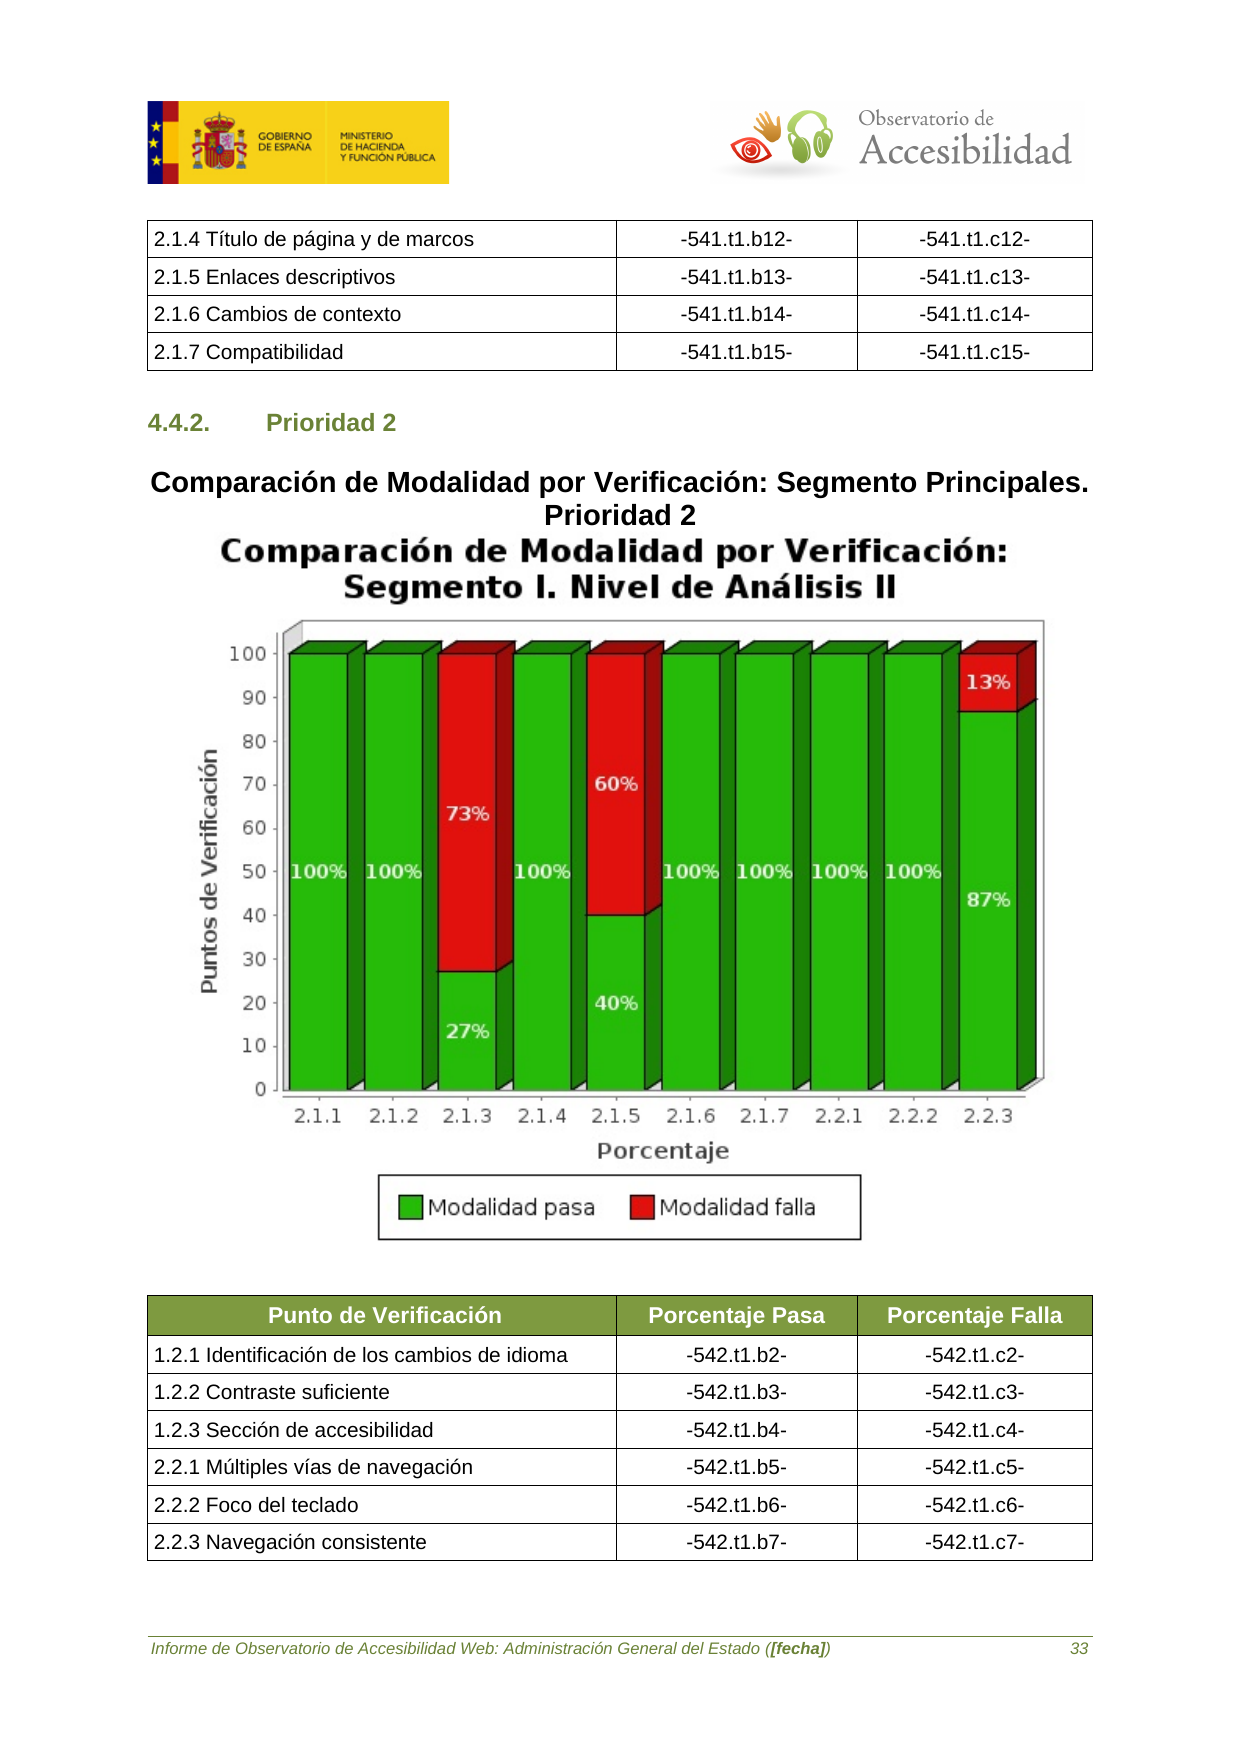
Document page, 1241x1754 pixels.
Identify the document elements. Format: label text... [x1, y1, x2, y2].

table_cell -542.t1.b3- [617, 1374, 857, 1410]
text Comparación de Modalidad por Verificación: Segmento Principales. Prioridad 2 [148, 465, 1092, 532]
table_cell 2.2.2 Foco del teclado [148, 1486, 616, 1523]
table_cell -541.t1.b12- [617, 221, 857, 257]
table_cell -542.t1.c3- [858, 1374, 1092, 1410]
table_cell -542.t1.c2- [858, 1336, 1092, 1373]
table_cell -541.t1.b14- [617, 296, 857, 332]
table_cell 2.1.6 Cambios de contexto [148, 296, 616, 332]
table_cell -542.t1.c4- [858, 1411, 1092, 1448]
table_cell 2.2.3 Navegación consistente [148, 1524, 616, 1560]
picture [147, 101, 450, 184]
table_cell -542.t1.c6- [858, 1486, 1092, 1523]
table_cell 2.1.7 Compatibilidad [148, 333, 616, 370]
table_cell 1.2.1 Identificación de los cambios de idioma [148, 1336, 616, 1373]
table_cell -542.t1.b6- [617, 1486, 857, 1523]
table_cell 1.2.3 Sección de accesibilidad [148, 1411, 616, 1448]
table_cell -542.t1.b7- [617, 1524, 857, 1560]
picture [178, 531, 1062, 1242]
table_cell -541.t1.b15- [617, 333, 857, 370]
table_cell -542.t1.b5- [617, 1449, 857, 1485]
table_cell 2.1.5 Enlaces descriptivos [148, 258, 616, 295]
table_cell -541.t1.c15- [858, 333, 1092, 370]
table_header Porcentaje Pasa [617, 1296, 857, 1335]
picture [710, 101, 1086, 184]
table_cell -542.t1.b4- [617, 1411, 857, 1448]
table_cell 1.2.2 Contraste suficiente [148, 1374, 616, 1410]
table_header Punto de Verificación [148, 1296, 616, 1335]
table_cell 2.2.1 Múltiples vías de navegación [148, 1449, 616, 1485]
table_cell -541.t1.c12- [858, 221, 1092, 257]
table_cell -541.t1.c14- [858, 296, 1092, 332]
table_cell 2.1.4 Título de página y de marcos [148, 221, 616, 257]
table_cell -542.t1.b2- [617, 1336, 857, 1373]
table_header Porcentaje Falla [858, 1296, 1092, 1335]
table_cell -541.t1.c13- [858, 258, 1092, 295]
subtitle Prioridad 2 [148, 408, 1092, 437]
table_cell -542.t1.c5- [858, 1449, 1092, 1485]
table_cell -541.t1.b13- [617, 258, 857, 295]
table_cell -542.t1.c7- [858, 1524, 1092, 1560]
